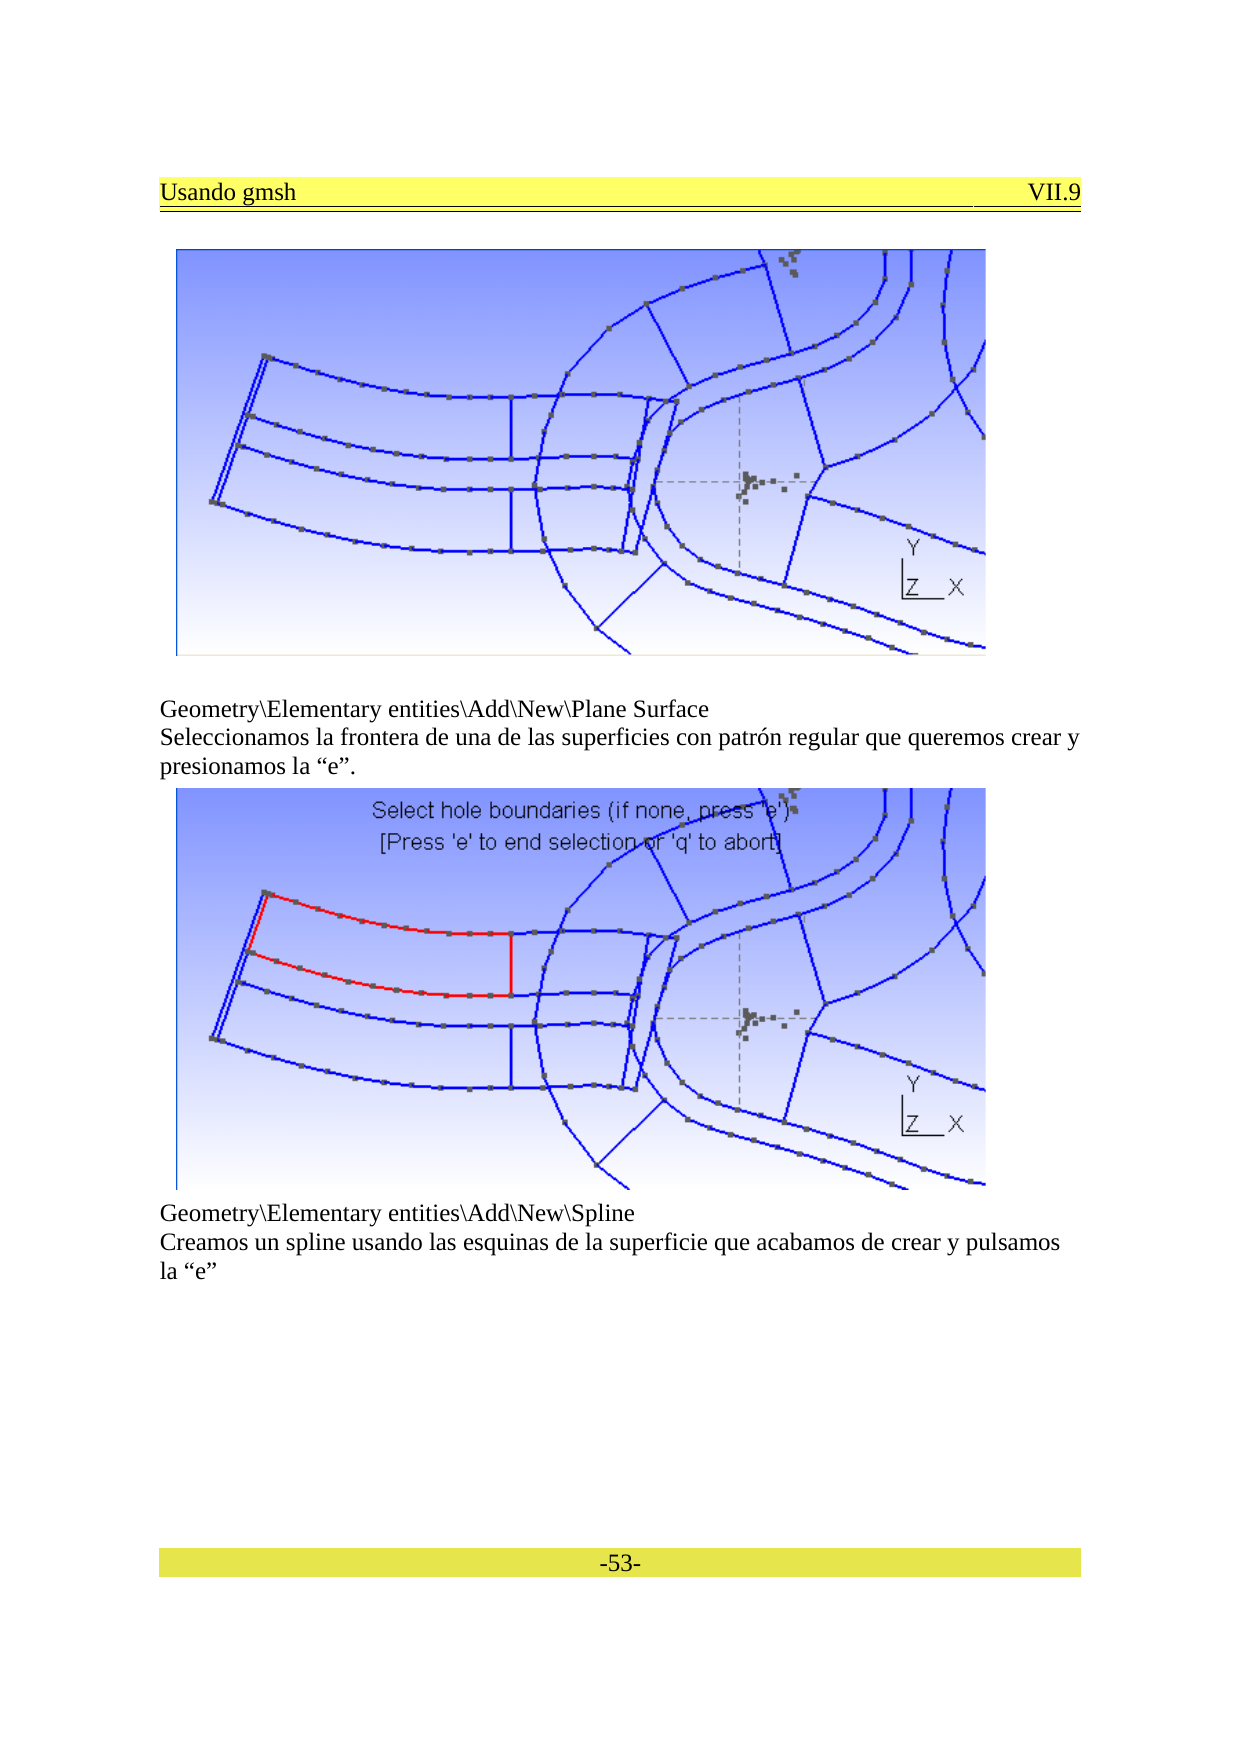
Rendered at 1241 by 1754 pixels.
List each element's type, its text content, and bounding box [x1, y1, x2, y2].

text Seleccionamos la frontera de una de las superficies con patrón regular que queremos crear y presionamos la “e”. [159, 722, 1081, 780]
text Creamos un spline usando las esquinas de la superficie que acabamos de crear y pulsamos la “e” [159, 1227, 1081, 1284]
text Geometry\Elementary entities\Add\New\Spline [159, 1198, 1081, 1227]
text Geometry\Elementary entities\Add\New\Plane Surface [159, 694, 1081, 722]
picture [176, 249, 986, 656]
picture [176, 788, 986, 1190]
